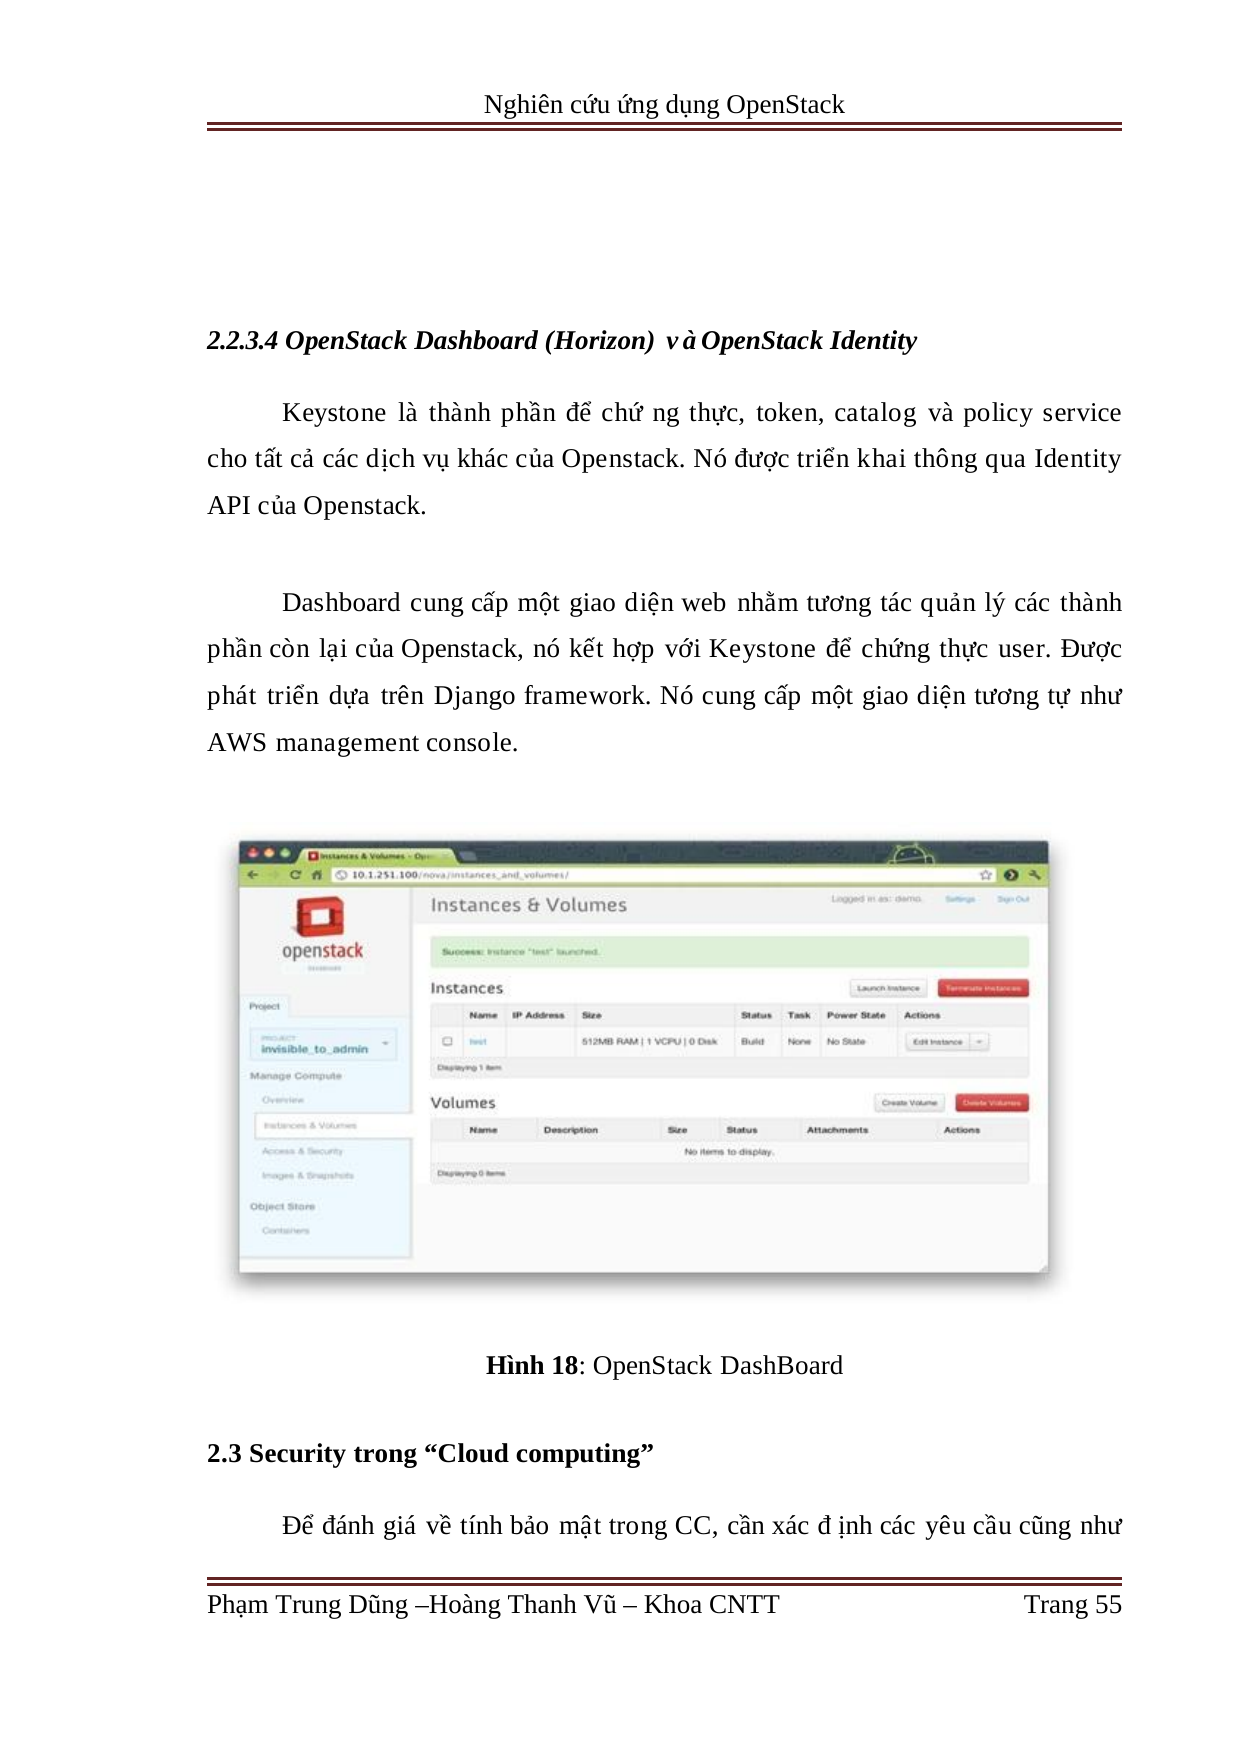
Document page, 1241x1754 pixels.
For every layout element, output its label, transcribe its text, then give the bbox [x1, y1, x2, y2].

text Keystone là thành phần để chứ ng thực, token, catalog và policy service cho tất cả các dịch vụ khác của Openstack. Nó được triển khai thông qua Identity API của Openstack. [207, 396, 1122, 520]
subtitle 2.2.3.4 OpenStack Dashboard (Horizon) vàOpenStack Identity [207, 324, 1122, 355]
text Dashboard cung cấp một giao diện web nhằm tương tác quản lý các thành phần còn lại của Openstack, nó kết hợp với Keystone để chứng thực user. Được phát triển dựa trên Django framework. Nó cung cấp một giao diện tương tự như AWS management console. [207, 586, 1122, 757]
text Để đánh giá về tính bảo mật trong CC, cần xác đ ịnh các yêu cầu cũng như [207, 1509, 1122, 1540]
subtitle 2.3 Security trong “Cloud computing” [207, 1437, 1122, 1468]
text Hình 18: OpenStack DashBoard [207, 1349, 1122, 1380]
